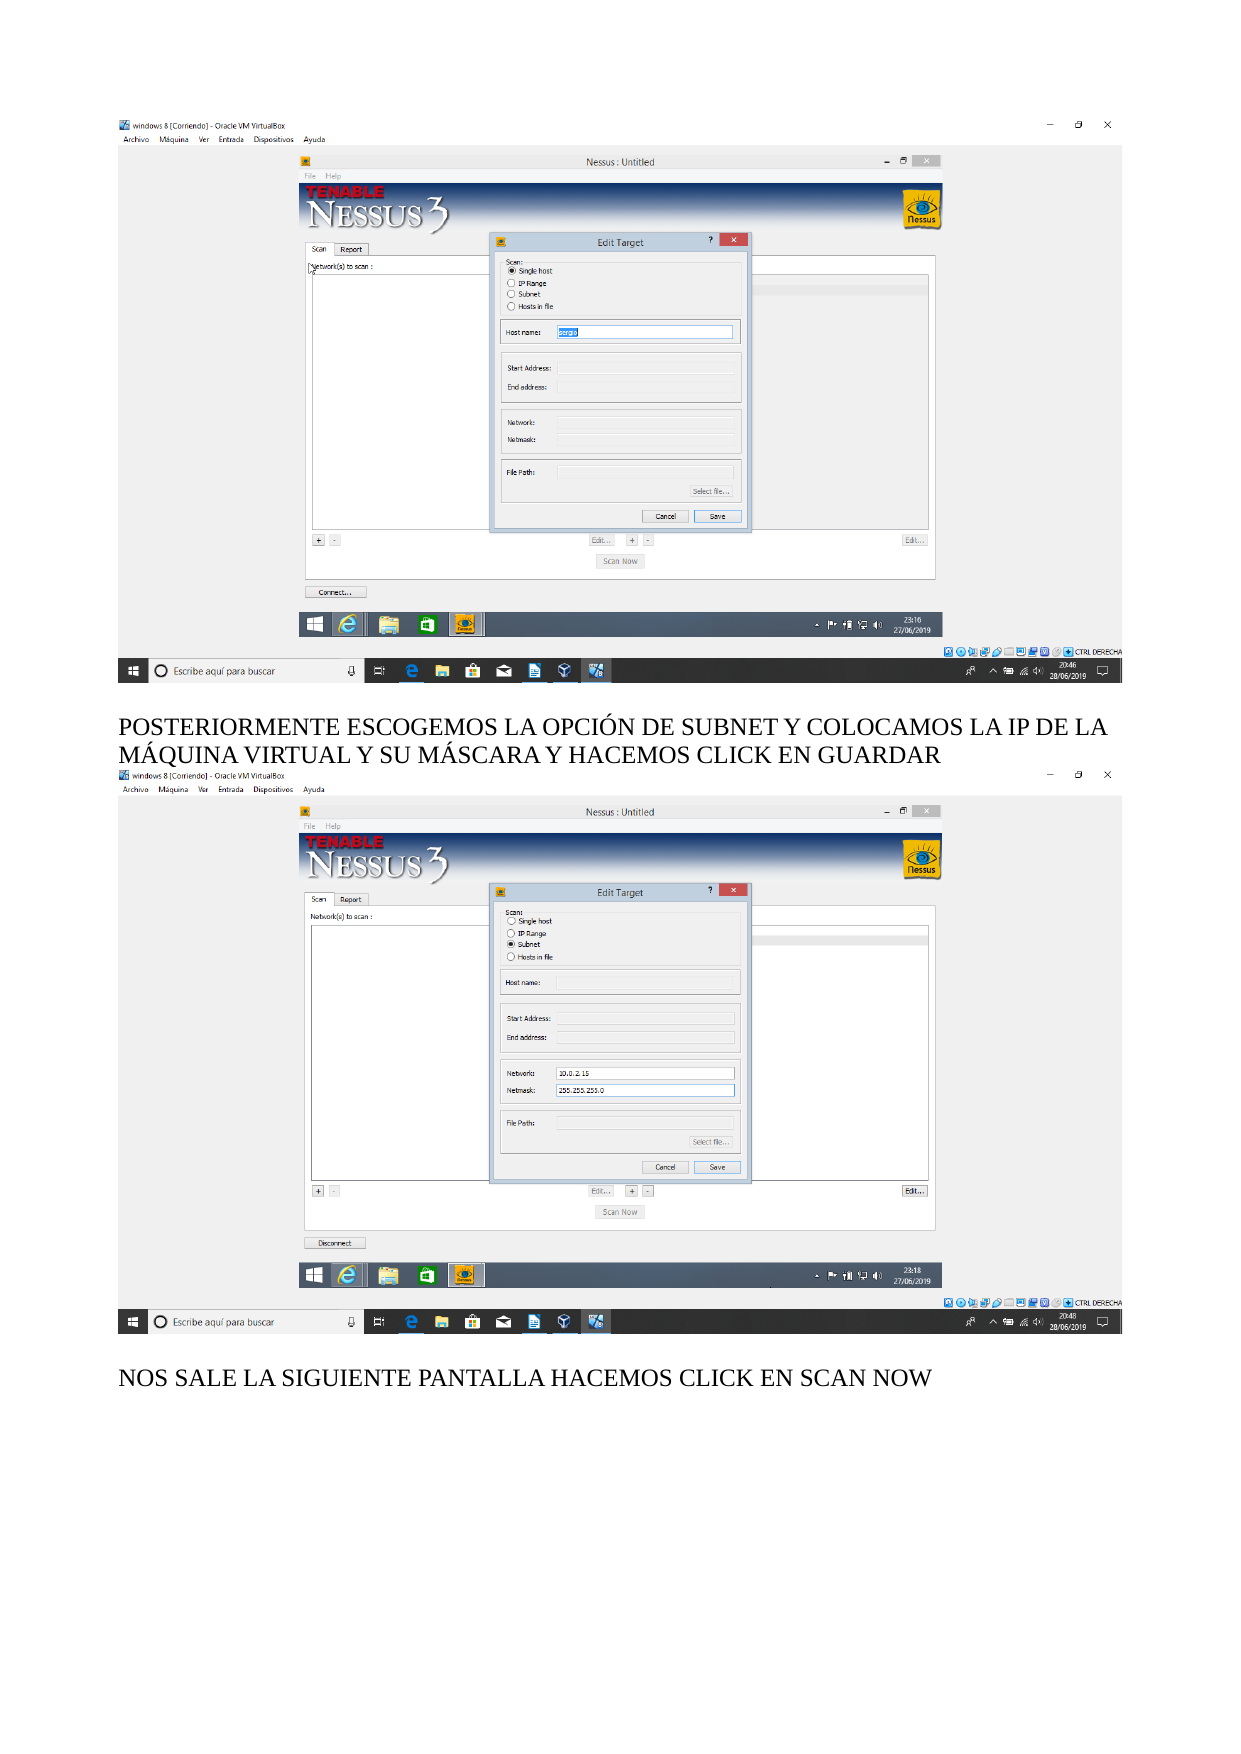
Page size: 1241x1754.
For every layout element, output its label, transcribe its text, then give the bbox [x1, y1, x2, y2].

text POSTERIORMENTE ESCOGEMOS LA OPCIÓN DE SUBNET Y COLOCAMOS LA IP DE LA MÁQUINA VIRTUAL Y SU MÁSCARA Y HACEMOS CLICK EN GUARDAR [118, 712, 1122, 769]
picture [118, 769, 1123, 1334]
picture [118, 118, 1123, 683]
text NOS SALE LA SIGUIENTE PANTALLA HACEMOS CLICK EN SCAN NOW [118, 1363, 1122, 1392]
